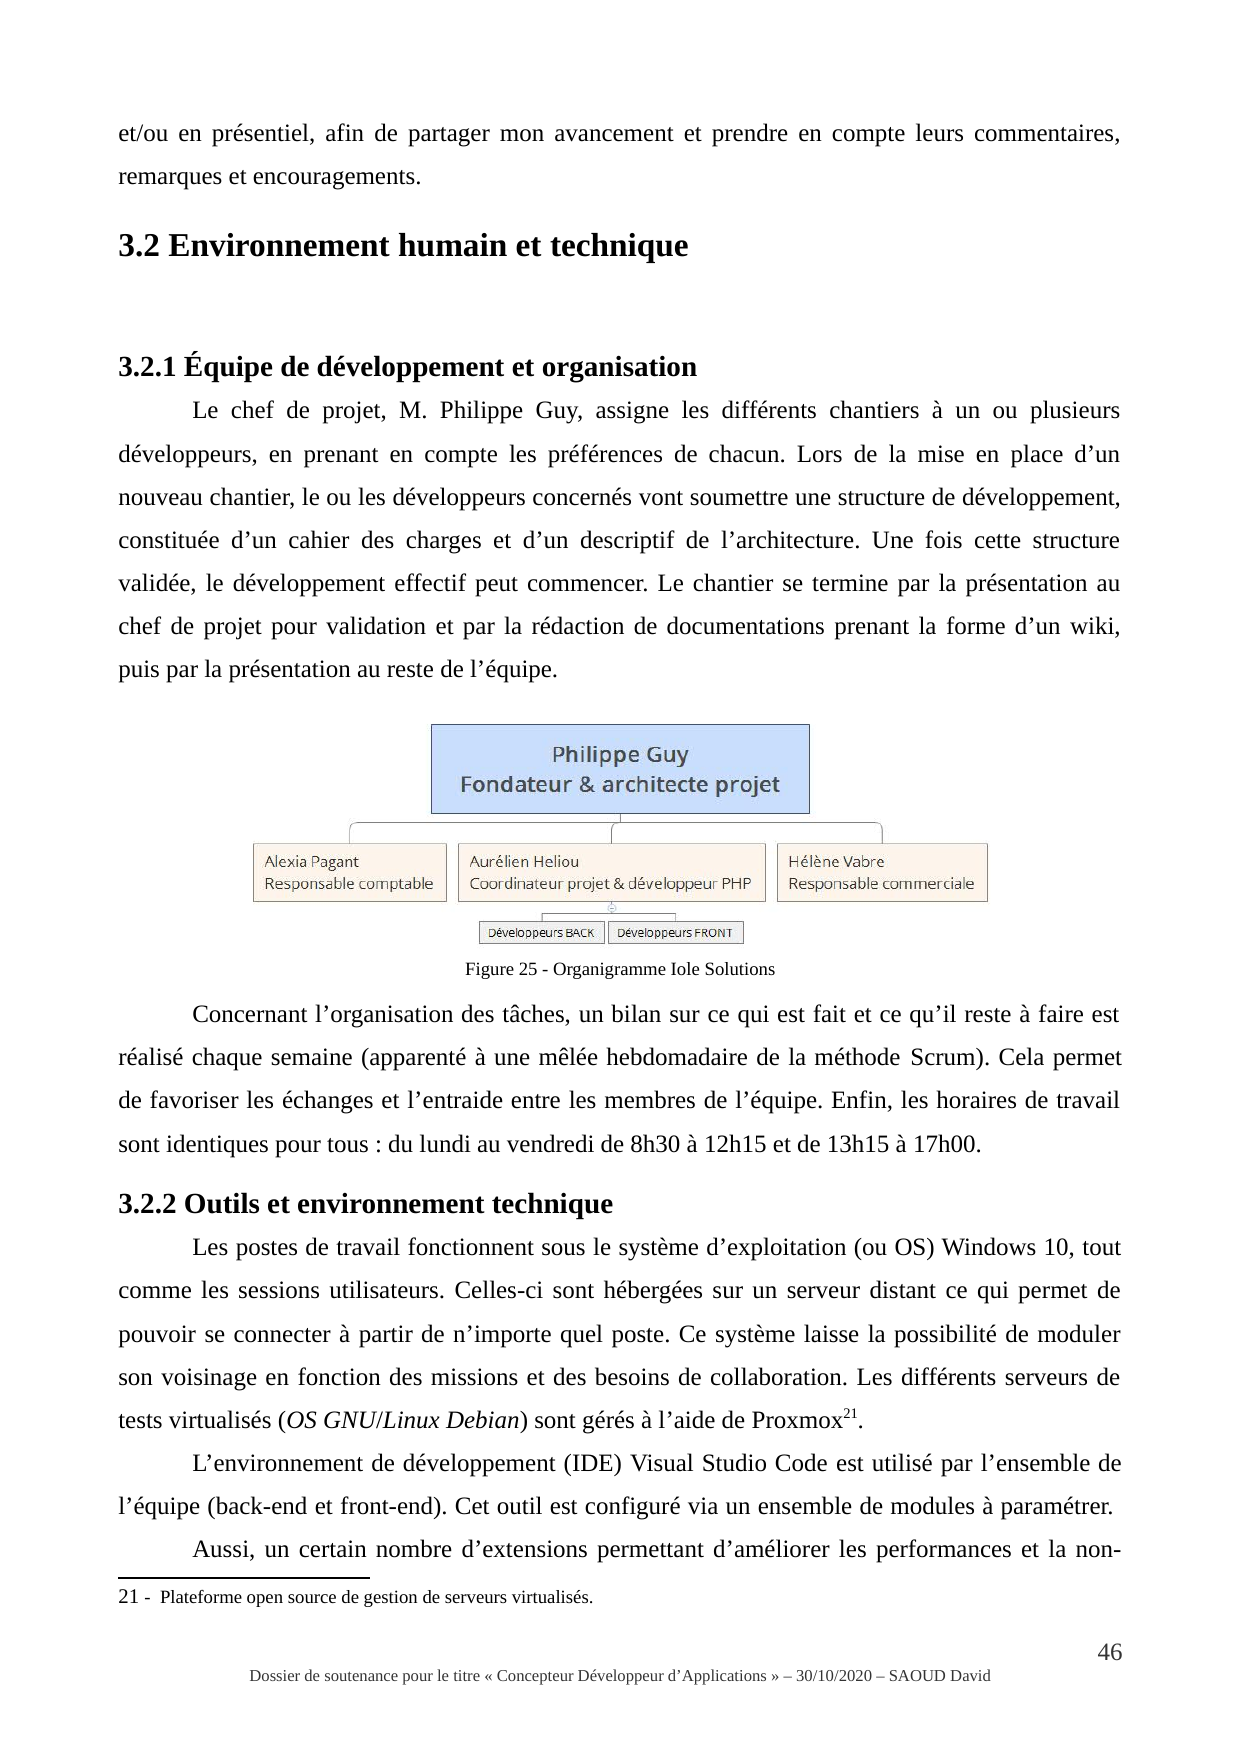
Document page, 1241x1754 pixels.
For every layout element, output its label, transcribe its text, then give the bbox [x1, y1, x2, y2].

subtitle 3.2.1 Équipe de développement et organisation [118, 349, 1122, 383]
text - Plateforme open source de gestion de serveurs virtualisés. [118, 1584, 1122, 1608]
text Concernant l’organisation des tâches, un bilan sur ce qui est fait et ce qu’il reste à faire est réalisé chaque semaine (apparenté à une mêlée hebdomadaire de la méthode Scrum). Cela permet de favoriser les échanges et l’entraide entre les membres de l’équipe. Enfin, les horaires de travail sont identiques pour tous : du lundi au vendredi de 8h30 à 12h15 et de 13h15 à 17h00. [118, 999, 1122, 1157]
text et/ou en présentiel, afin de partager mon avancement et prendre en compte leurs commentaires, remarques et encouragements. [118, 118, 1122, 190]
text Les postes de travail fonctionnent sous le système d’exploitation (ou OS) Windows 10, tout comme les sessions utilisateurs. Celles-ci sont hébergées sur un serveur distant ce qui permet de pouvoir se connecter à partir de n’importe quel poste. Ce système laisse la possibilité de moduler son voisinage en fonction des missions et des besoins de collaboration. Les différents serveurs de tests virtualisés (OS GNU/Linux Debian) sont gérés à l’aide de Proxmox. [118, 1232, 1122, 1434]
subtitle 3.2 Environnement humain et technique [118, 225, 1122, 263]
picture [238, 710, 1002, 958]
subtitle 3.2.2 Outils et environnement technique [118, 1186, 1122, 1220]
text L’environnement de développement (IDE) Visual Studio Code est utilisé par l’ensemble de l’équipe (back-end et front-end). Cet outil est configuré via un ensemble de modules à paramétrer. Aussi, un certain nombre d’extensions permettant d’améliorer les performances et la non- [118, 1448, 1122, 1563]
text Figure 25 - Organigramme Iole Solutions [239, 958, 1002, 979]
text Le chef de projet, M. Philippe Guy, assigne les différents chantiers à un ou plusieurs développeurs, en prenant en compte les préférences de chacun. Lors de la mise en place d’un nouveau chantier, le ou les développeurs concernés vont soumettre une structure de développement, constituée d’un cahier des charges et d’un descriptif de l’architecture. Une fois cette structure validée, le développement effectif peut commencer. Le chantier se termine par la présentation au chef de projet pour validation et par la rédaction de documentations prenant la forme d’un wiki, puis par la présentation au reste de l’équipe. [118, 396, 1122, 683]
